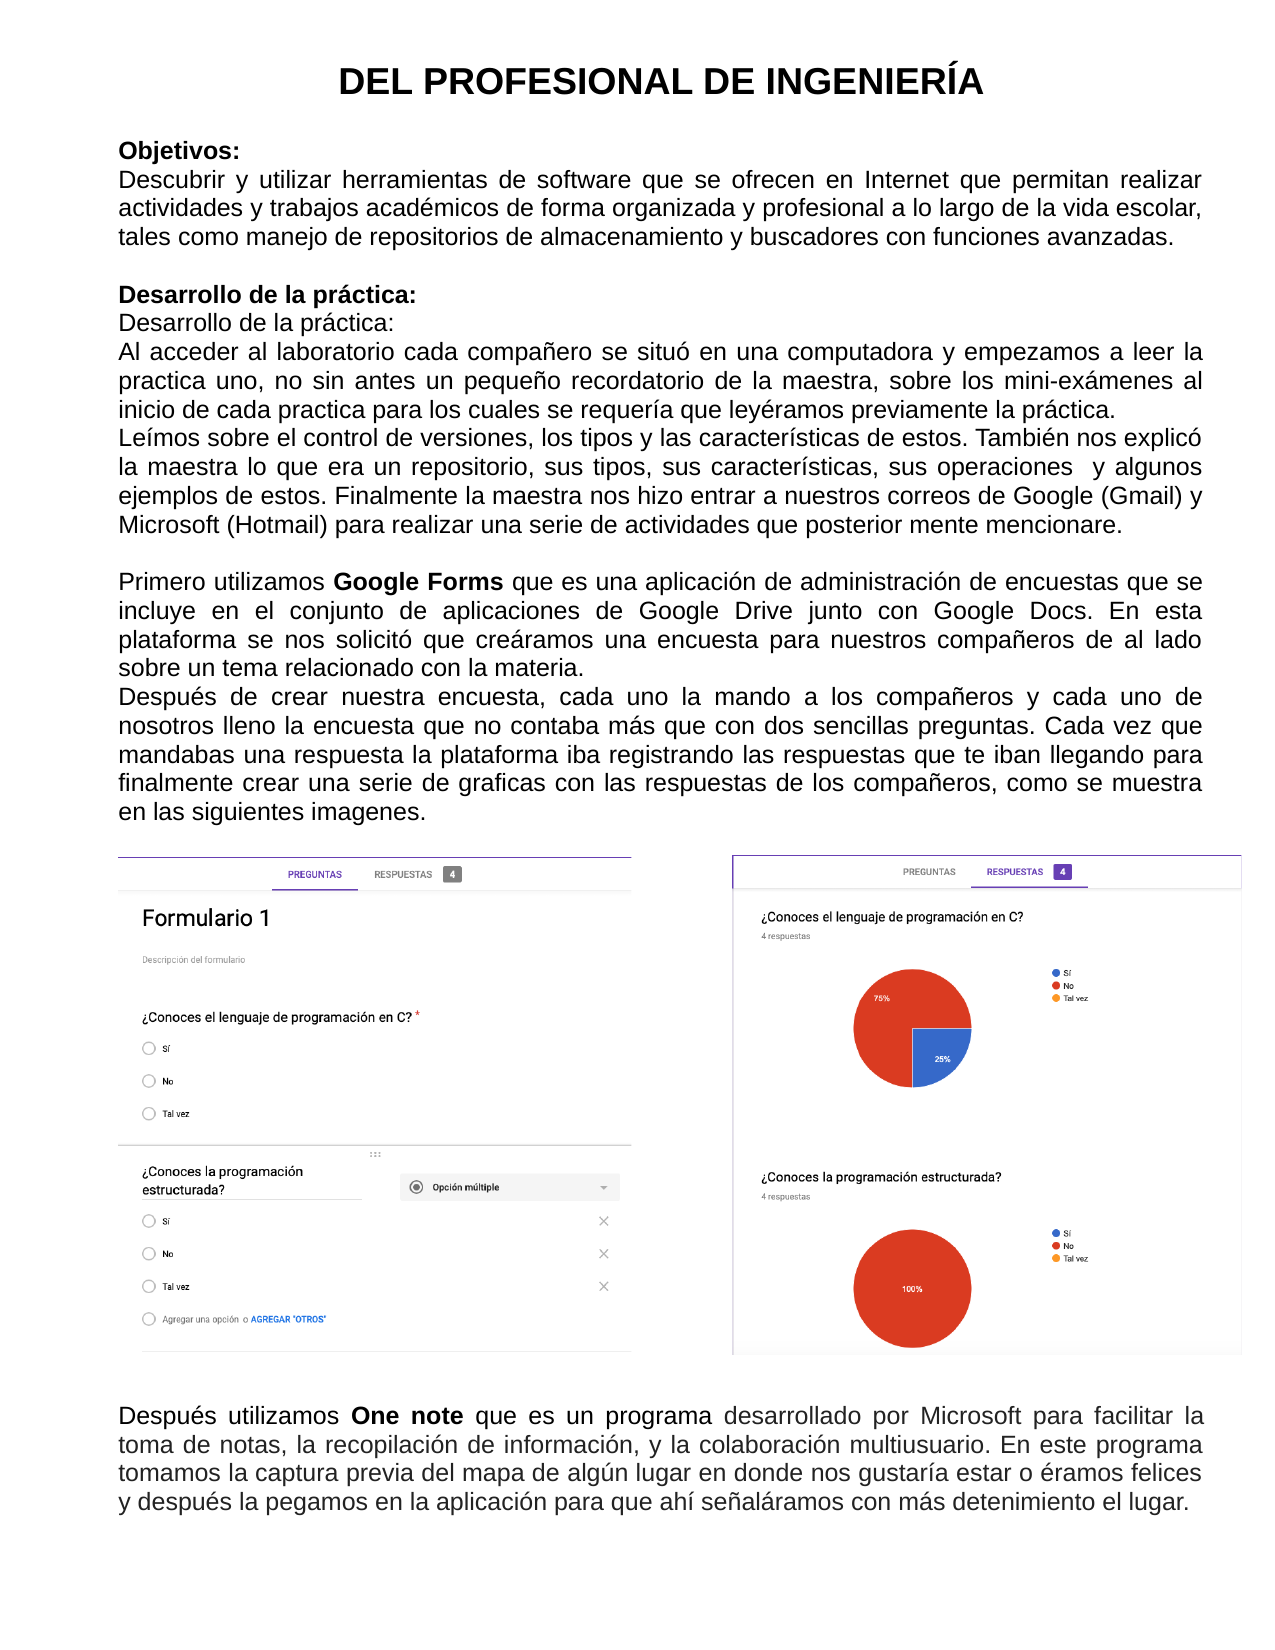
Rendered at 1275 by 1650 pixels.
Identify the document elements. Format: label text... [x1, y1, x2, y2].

text Después utilizamos One note que es un programa desarrollado por Microsoft para facilitar la toma de notas, la recopilación de información, y la colaboración multiusuario. En este programa tomamos la captura previa del mapa de algún lugar en donde nos gustaría estar o éramos felices y después la pegamos en la aplicación para que ahí señaláramos con más detenimiento el lugar. [118, 1401, 1205, 1516]
text Después de crear nuestra encuesta, cada uno la mando a los compañeros y cada uno de nosotros lleno la encuesta que no contaba más que con dos sencillas preguntas. Cada vez que mandabas una respuesta la plataforma iba registrando las respuestas que te iban llegando para finalmente crear una serie de graficas con las respuestas de los compañeros, como se muestra en las siguientes imagenes. [118, 682, 1205, 826]
text Al acceder al laboratorio cada compañero se situó en una computadora y empezamos a leer la practica uno, no sin antes un pequeño recordatorio de la maestra, sobre los mini-exámenes al inicio de cada practica para los cuales se requería que leyéramos previamente la práctica. [118, 337, 1205, 423]
text Desarrollo de la práctica: [118, 308, 1205, 337]
text DEL PROFESIONAL DE INGENIERÍA [118, 59, 1205, 102]
text Descubrir y utilizar herramientas de software que se ofrecen en Internet que permitan realizar actividades y trabajos académicos de forma organizada y profesional a lo largo de la vida escolar, tales como manejo de repositorios de almacenamiento y buscadores con funciones avanzadas. [118, 164, 1205, 251]
text Objetivos: [118, 136, 1205, 164]
text Desarrollo de la práctica: [118, 279, 1205, 308]
text Leímos sobre el control de versiones, los tipos y las características de estos. También nos explicó la maestra lo que era un repositorio, sus tipos, sus características, sus operaciones y algunos ejemplos de estos. Finalmente la maestra nos hizo entrar a nuestros correos de Google (Gmail) y Microsoft (Hotmail) para realizar una serie de actividades que posterior mente mencionare. [118, 423, 1205, 538]
text Primero utilizamos Google Forms que es una aplicación de administración de encuestas que se incluye en el conjunto de aplicaciones de Google Drive junto con Google Docs. En esta plataforma se nos solicitó que creáramos una encuesta para nuestros compañeros de al lado sobre un tema relacionado con la materia. [118, 567, 1205, 682]
